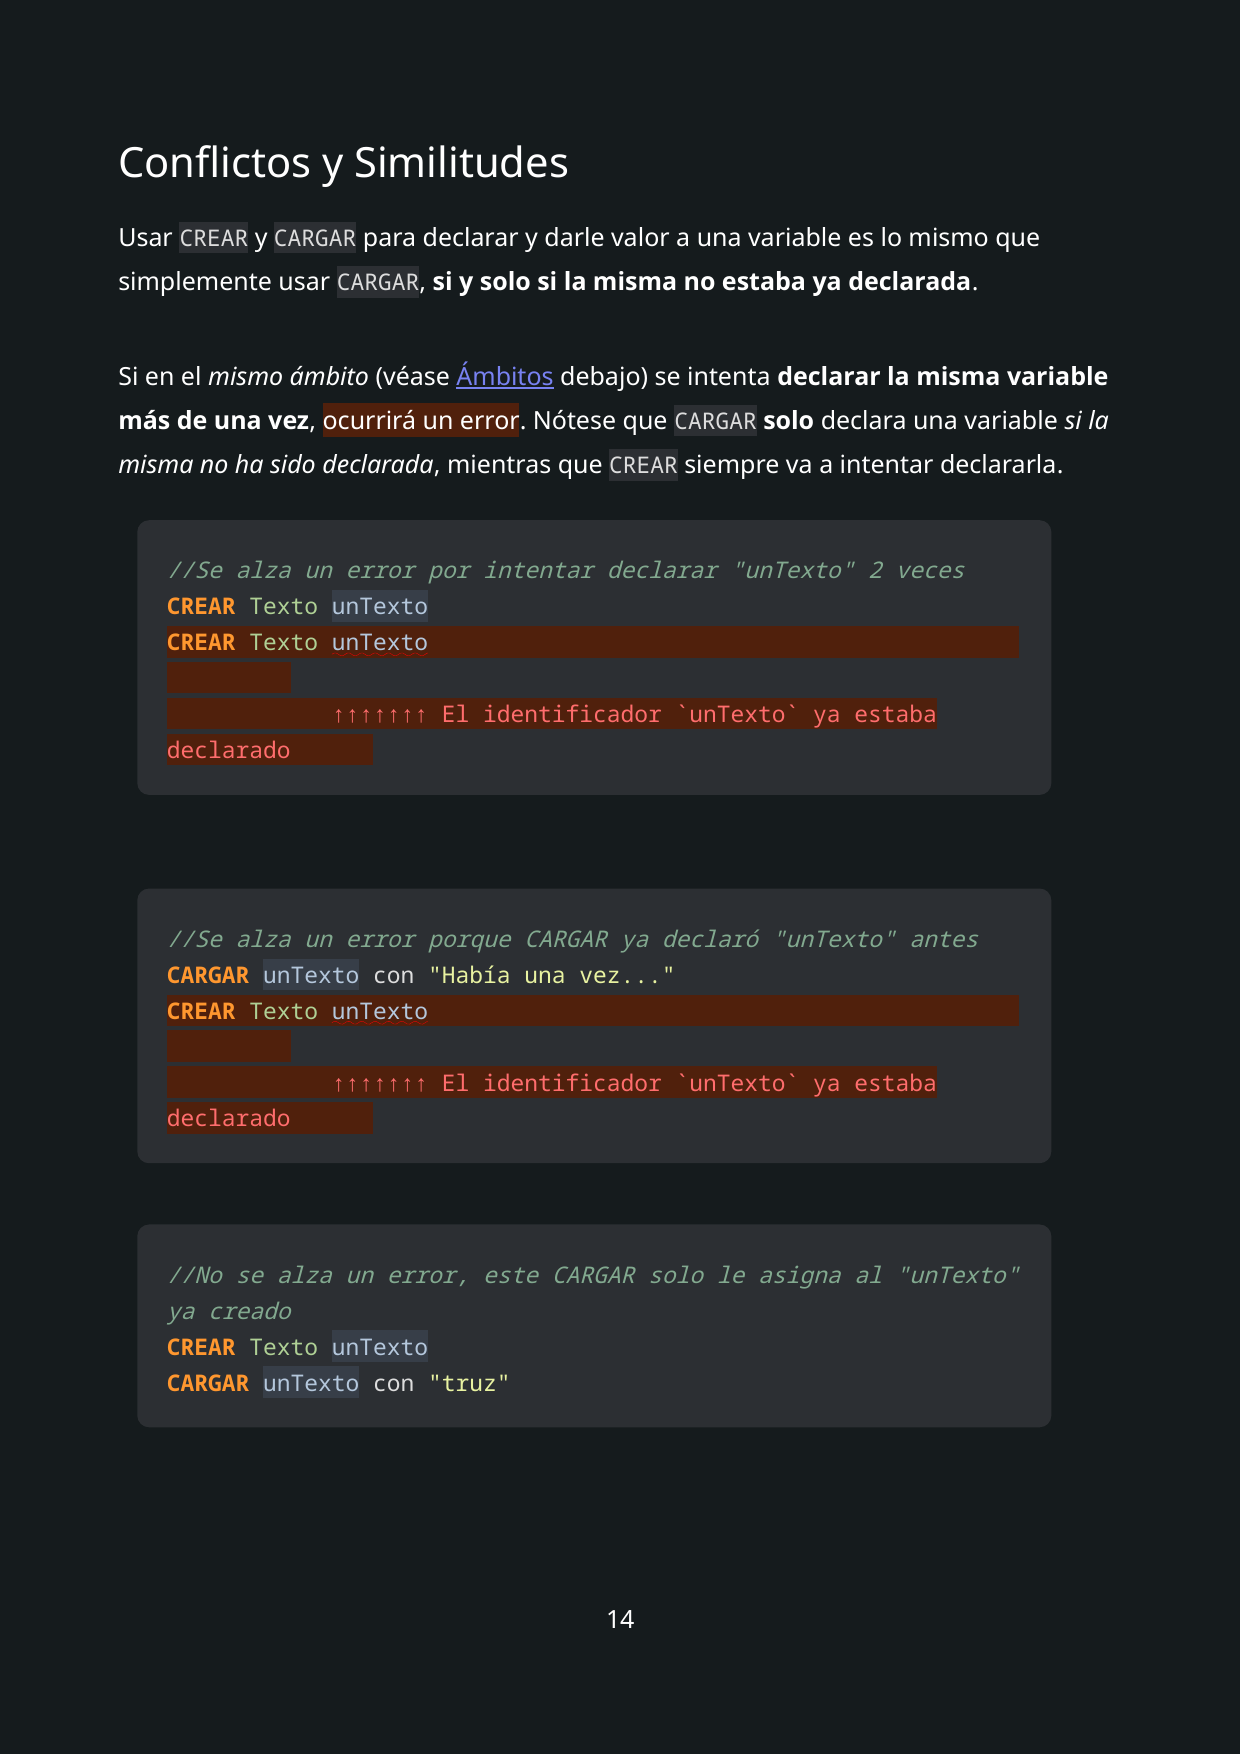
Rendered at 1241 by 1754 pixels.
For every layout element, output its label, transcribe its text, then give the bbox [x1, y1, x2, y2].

text Si en el mismo ámbito (véase Ámbitos debajo) se intenta declarar la misma variable más de una vez, ocurrirá un error. Nótese que CARGAR solo declara una variable si la misma no ha sido declarada, mientras que CREAR siempre va a intentar declararla. [118, 358, 1122, 481]
subtitle Conflictos y Similitudes [118, 133, 1122, 189]
text Usar CREAR y CARGAR para declarar y darle valor a una variable es lo mismo que simplemente usar CARGAR, si y solo si la misma no estaba ya declarada. [118, 220, 1122, 298]
